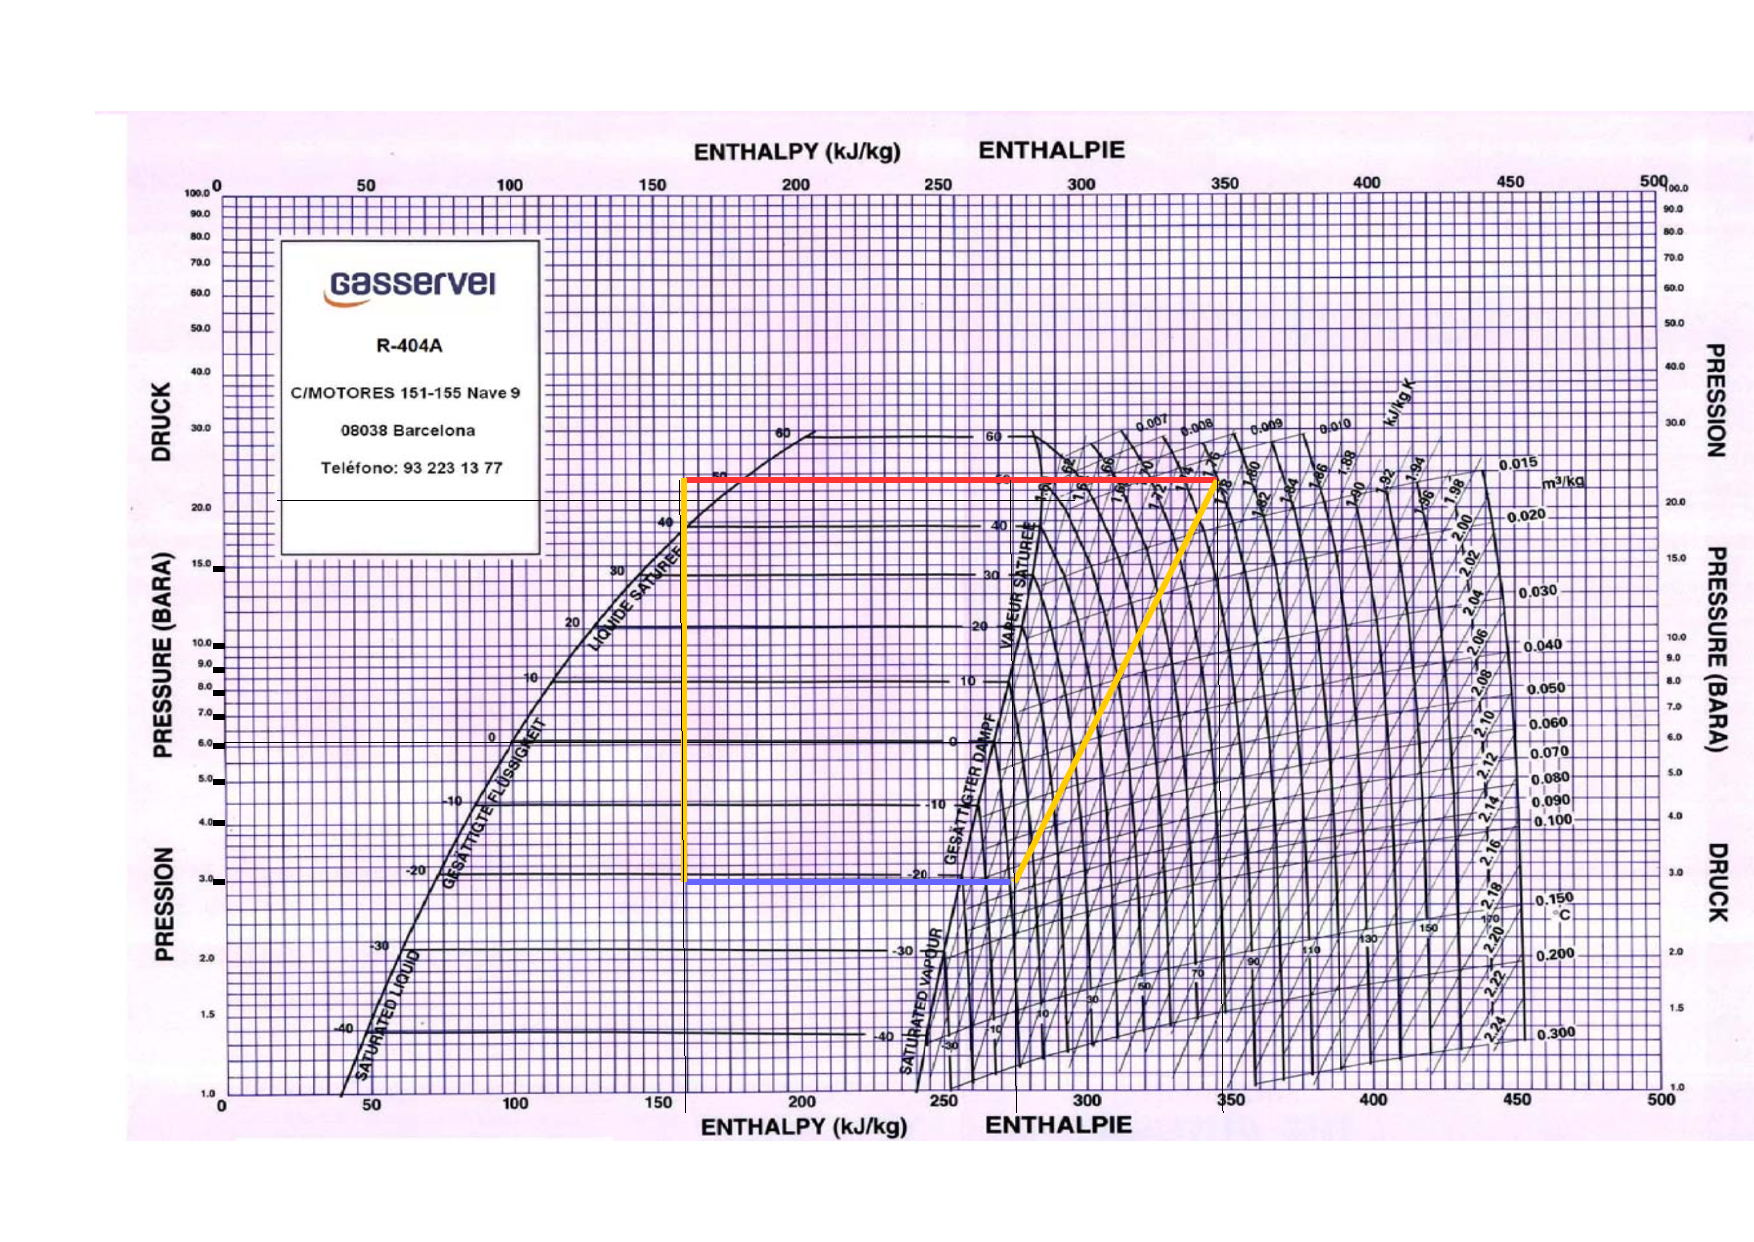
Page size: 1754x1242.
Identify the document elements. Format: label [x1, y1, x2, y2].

picture [94, 110, 1754, 1141]
